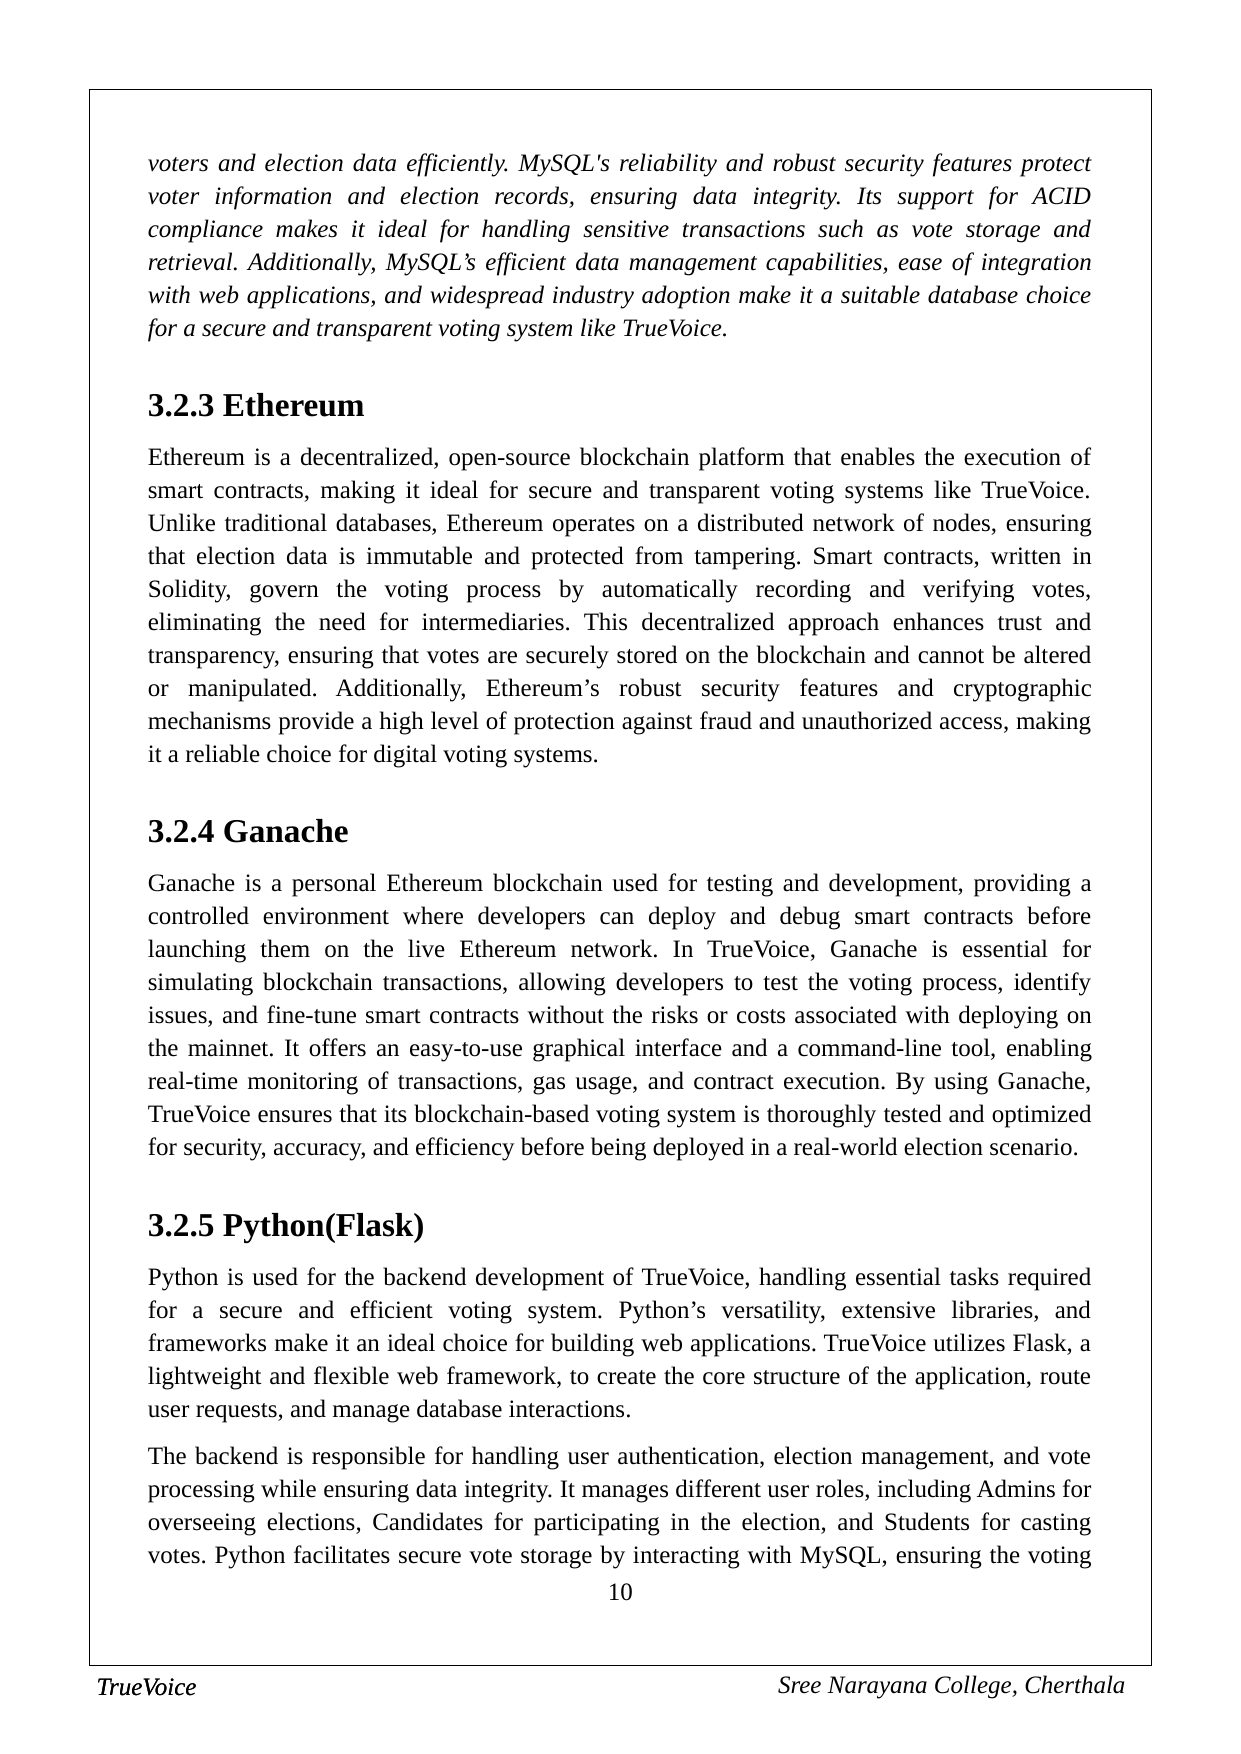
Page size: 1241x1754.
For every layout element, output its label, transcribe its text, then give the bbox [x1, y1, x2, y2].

text voters and election data efficiently. MySQL's reliability and robust security features protect voter information and election records, ensuring data integrity. Its support for ACID compliance makes it ideal for handling sensitive transactions such as vote storage and retrieval. Additionally, MySQL’s efficient data management capabilities, ease of integration with web applications, and widespread industry adoption make it a suitable database choice for a secure and transparent voting system like TrueVoice. [148, 148, 1092, 342]
text Ethereum is a decentralized, open-source blockchain platform that enables the execution of smart contracts, making it ideal for secure and transparent voting systems like TrueVoice. Unlike traditional databases, Ethereum operates on a distributed network of nodes, ensuring that election data is immutable and protected from tampering. Smart contracts, written in Solidity, govern the voting process by automatically recording and verifying votes, eliminating the need for intermediaries. This decentralized approach enhances trust and transparency, ensuring that votes are securely stored on the blockchain and cannot be altered or manipulated. Additionally, Ethereum’s robust security features and cryptographic mechanisms provide a high level of protection against fraud and unauthorized access, making it a reliable choice for digital voting systems. [148, 442, 1092, 768]
text The backend is responsible for handling user authentication, election management, and vote processing while ensuring data integrity. It manages different user roles, including Admins for overseeing elections, Candidates for participating in the election, and Students for casting votes. Python facilitates secure vote storage by interacting with MySQL, ensuring the voting [148, 1441, 1092, 1569]
text Python is used for the backend development of TrueVoice, handling essential tasks required for a secure and efficient voting system. Python’s versatility, extensive libraries, and frameworks make it an ideal choice for building web applications. TrueVoice utilizes Flask, a lightweight and flexible web framework, to create the core structure of the application, route user requests, and manage database interactions. [148, 1262, 1092, 1422]
text Ganache is a personal Ethereum blockchain used for testing and development, providing a controlled environment where developers can deploy and debug smart contracts before launching them on the live Ethereum network. In TrueVoice, Ganache is essential for simulating blockchain transactions, allowing developers to test the voting process, identify issues, and fine-tune smart contracts without the risks or costs associated with deploying on the mainnet. It offers an easy-to-use graphical interface and a command-line tool, enabling real-time monitoring of transactions, gas usage, and contract execution. By using Ganache, TrueVoice ensures that its blockchain-based voting system is thoroughly tested and optimized for security, accuracy, and efficiency before being deployed in a real-world election scenario. [148, 868, 1092, 1161]
subtitle 3.2.5 Python(Flask) [148, 1205, 1092, 1243]
subtitle 3.2.4 Ganache [148, 812, 1092, 850]
subtitle 3.2.3 Ethereum [148, 385, 1092, 424]
